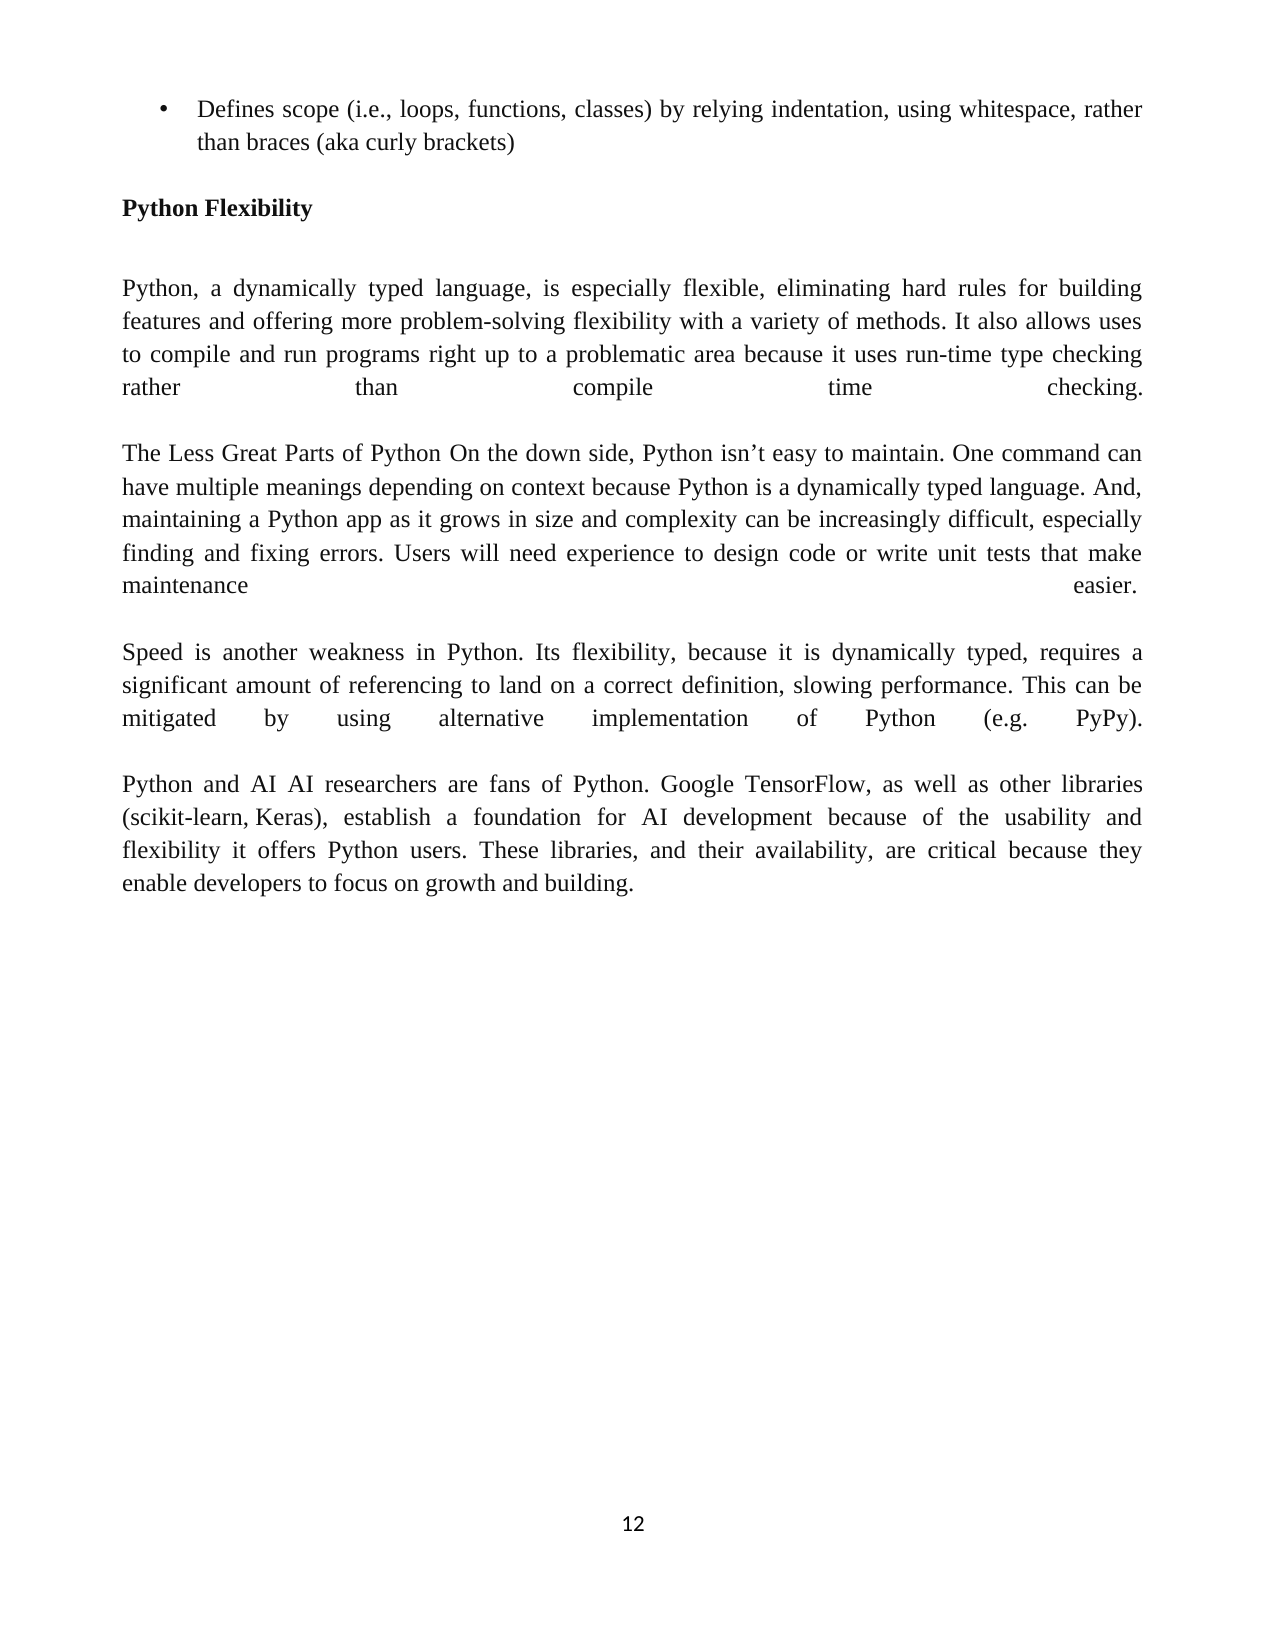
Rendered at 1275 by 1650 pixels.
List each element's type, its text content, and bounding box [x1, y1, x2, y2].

list Defines scope (i.e., loops, functions, classes) by relying indentation, using whitespace, rather than braces (aka curly brackets) [159, 94, 1144, 156]
text Python Flexibility [122, 160, 1144, 222]
text Python, a dynamically typed language, is especially flexible, eliminating hard rules for building features and offering more problem-solving flexibility with a variety of methods. It also allows uses to compile and run programs right up to a problematic area because it uses run-time type checking rather than compile time checking. The Less Great Parts of Python On the down side, Python isn’t easy to maintain. One command can have multiple meanings depending on context because Python is a dynamically typed language. And, maintaining a Python app as it grows in size and complexity can be increasingly difficult, especially finding and fixing errors. Users will need experience to design code or write unit tests that make maintenance easier. Speed is another weakness in Python. Its flexibility, because it is dynamically typed, requires a significant amount of referencing to land on a correct definition, slowing performance. This can be mitigated by using alternative implementation of Python (e.g. PyPy). Python and AI AI researchers are fans of Python. Google TensorFlow, as well as other libraries (scikit-learn, Keras), establish a foundation for AI development because of the usability and flexibility it offers Python users. These libraries, and their availability, are critical because they enable developers to focus on growth and building. [122, 240, 1144, 897]
